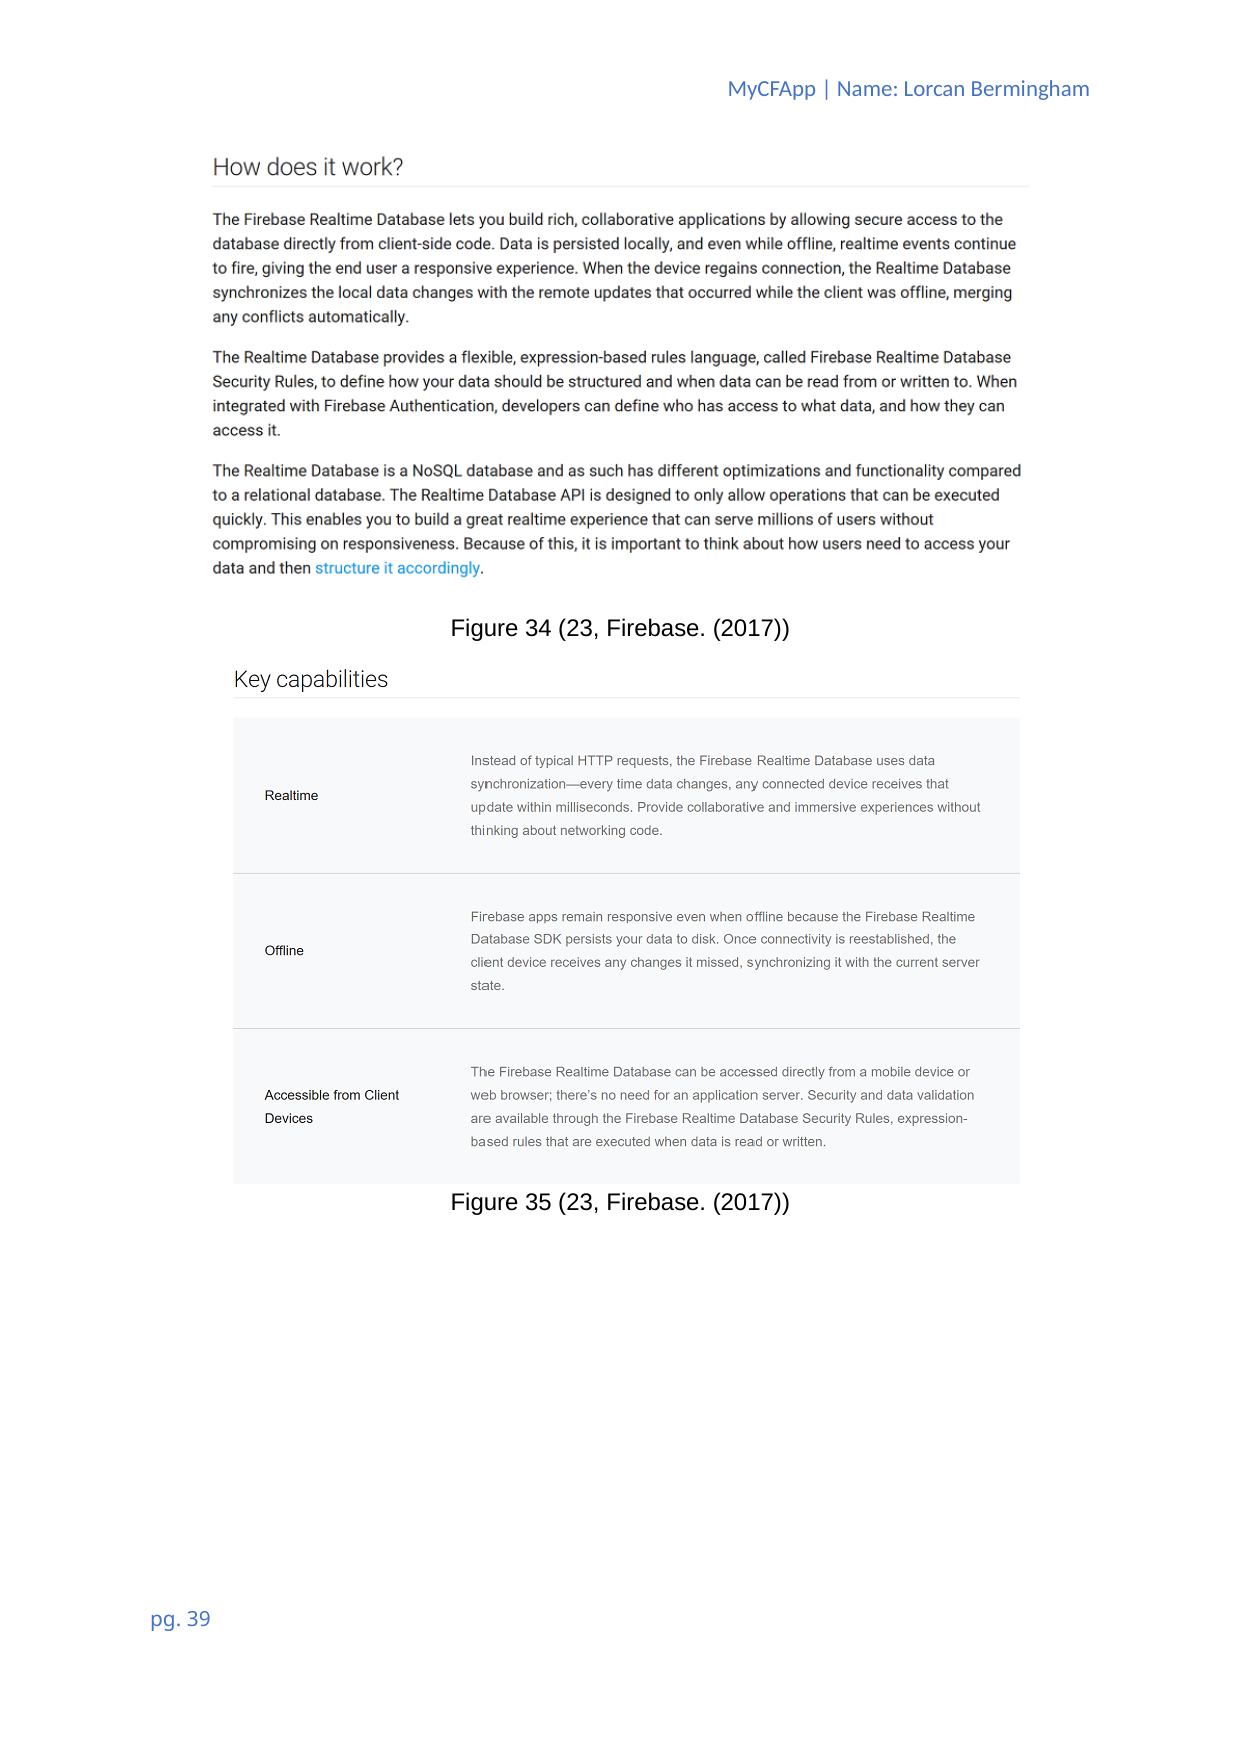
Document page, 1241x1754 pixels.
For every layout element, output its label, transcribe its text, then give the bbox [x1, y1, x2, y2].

text Figure 35 (23, Firebase. (2017)) [150, 1188, 1090, 1216]
text Figure 34 (23, Firebase. (2017)) [150, 614, 1090, 642]
